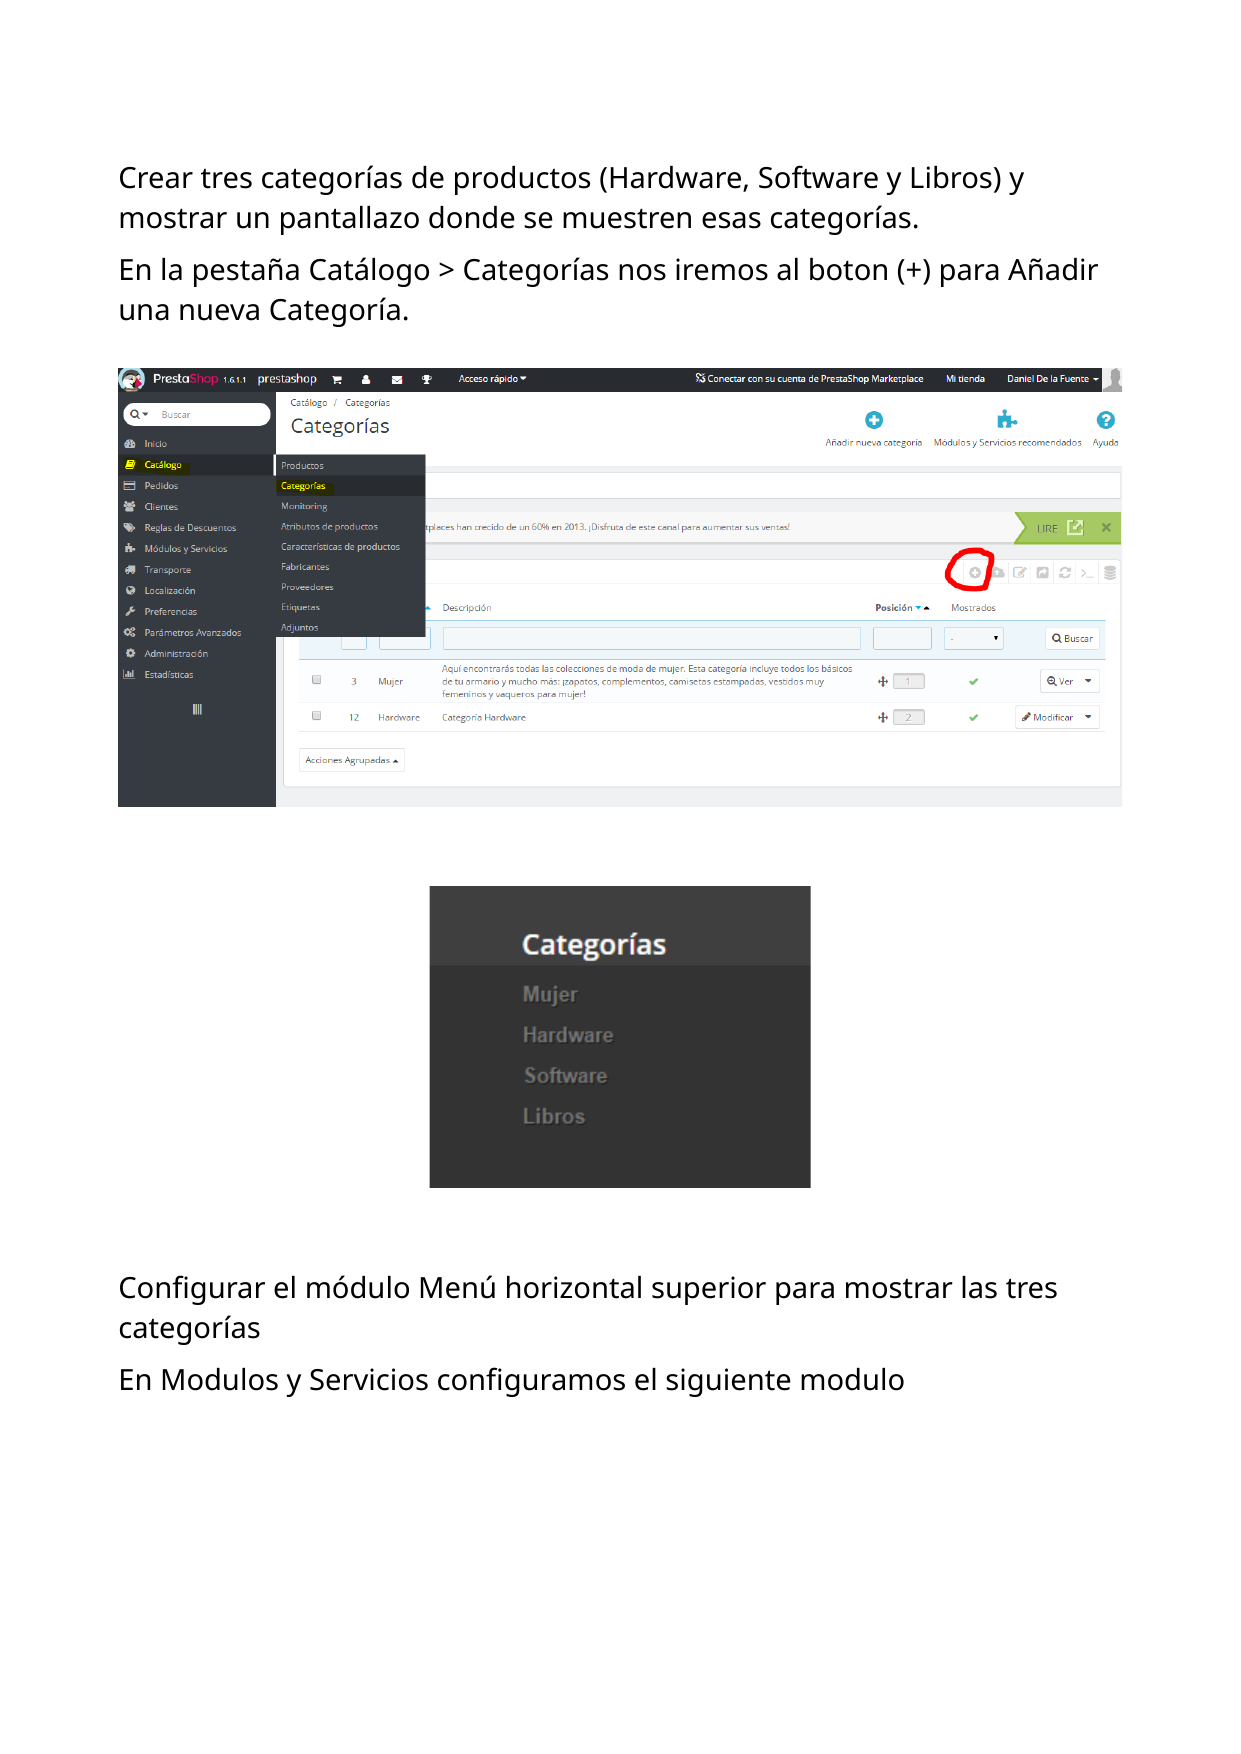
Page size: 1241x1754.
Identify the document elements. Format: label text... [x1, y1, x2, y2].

text Crear tres categorías de productos (Hardware, Software y Libros) y mostrar un pantallazo donde se muestren esas categorías. [118, 158, 1122, 237]
picture [118, 368, 1123, 807]
picture [429, 886, 811, 1188]
text En la pestaña Catálogo > Categorías nos iremos al boton (+) para Añadir una nueva Categoría. [118, 250, 1122, 329]
text Configurar el módulo Menú horizontal superior para mostrar las tres categorías [118, 1267, 1122, 1347]
text En Modulos y Servicios configuramos el siguiente modulo [118, 1359, 1122, 1399]
